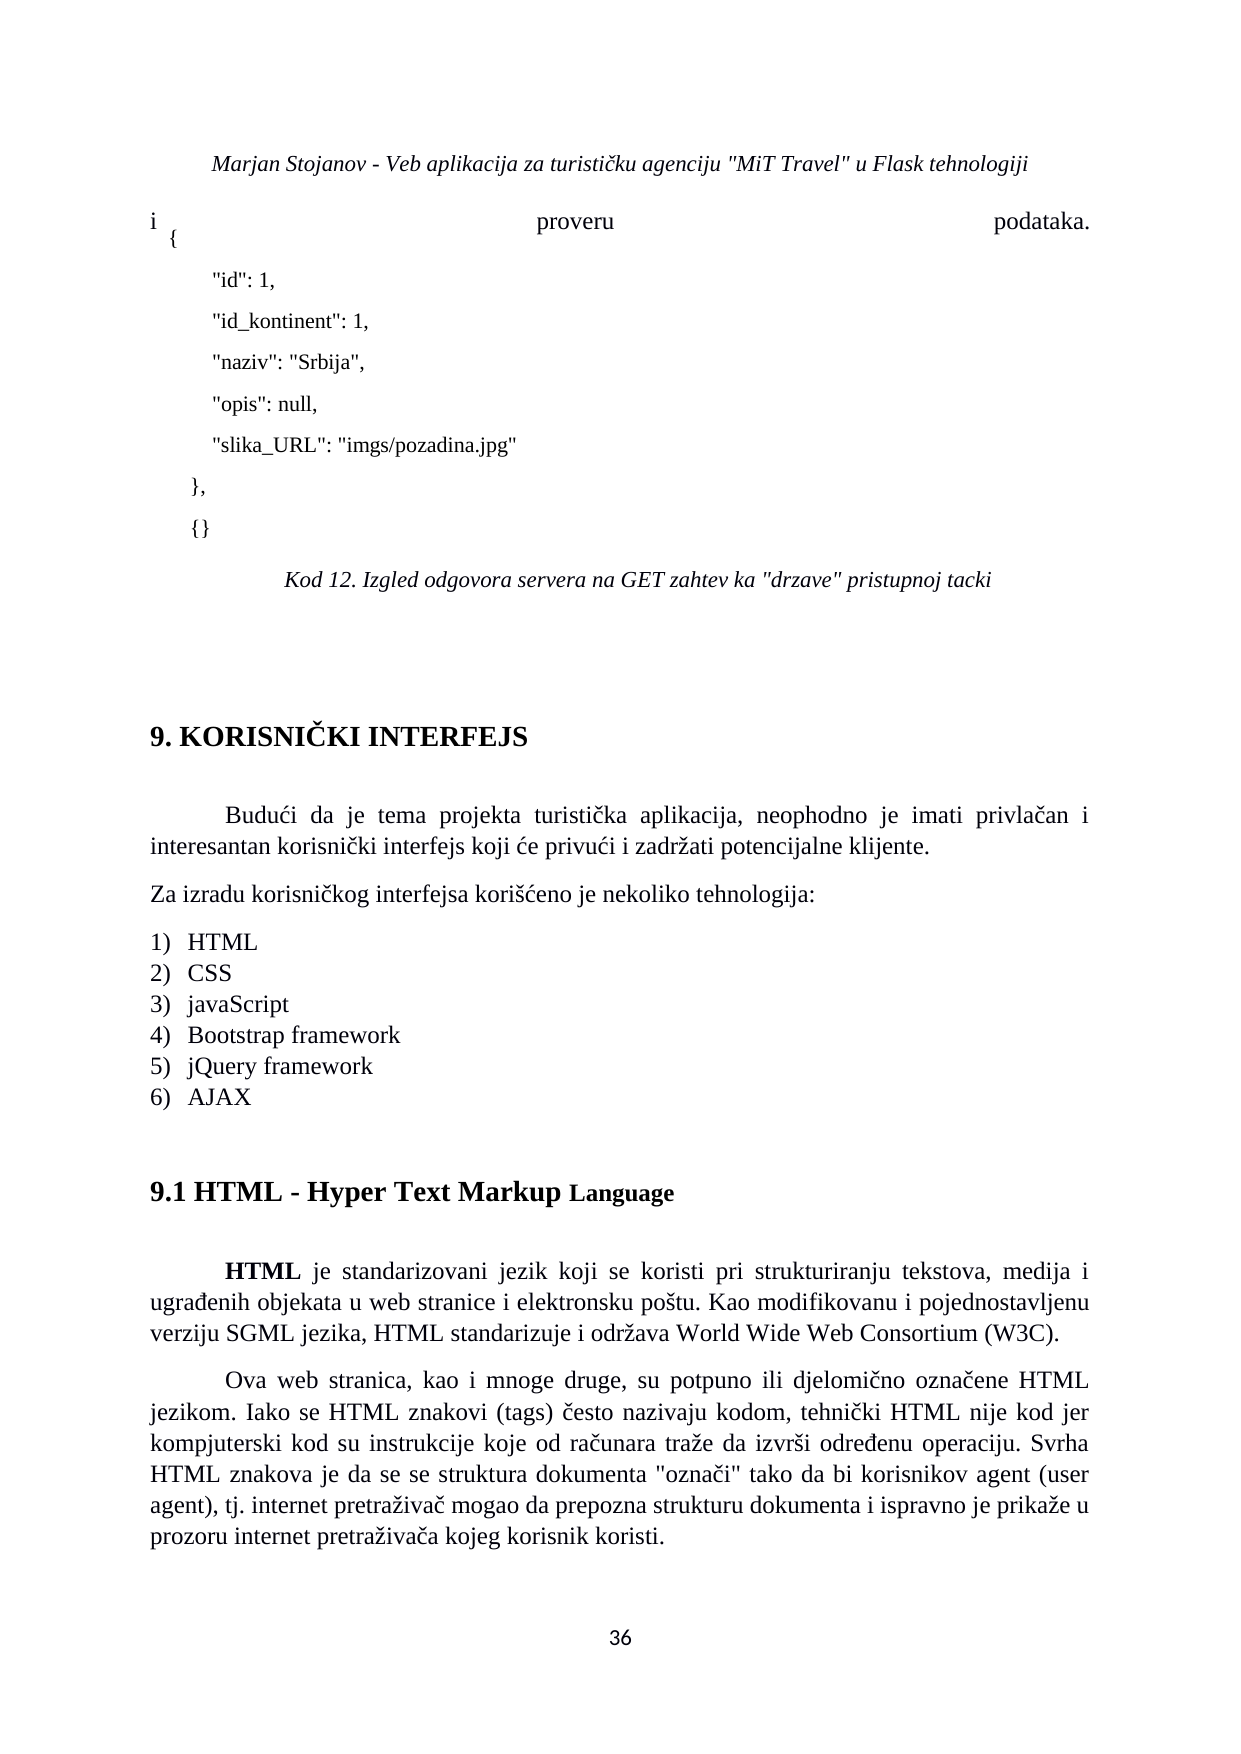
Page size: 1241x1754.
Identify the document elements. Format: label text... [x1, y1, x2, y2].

subtitle 9. KORISNIČKI INTERFEJS [150, 719, 1090, 752]
text i proveru podataka. [150, 206, 1090, 692]
list Bootstrap framework [150, 1020, 1090, 1048]
text Za izradu korisničkog interfejsa korišćeno je nekoliko tehnologija: [150, 879, 1090, 908]
list CSS [150, 958, 1090, 986]
text HTML je standarizovani jezik koji se koristi pri strukturiranju tekstova, medija i ugrađenih objekata u web stranice i elektronsku poštu. Kao modifikovanu i pojednostavljenu verziju SGML jezika, HTML standarizuje i održava World Wide Web Consortium (W3C). [150, 1256, 1090, 1347]
list AJAX [150, 1082, 1090, 1111]
text Ova web stranica, kao i mnoge druge, su potpuno ili djelomično označene HTML jezikom. Iako se HTML znakovi (tags) često nazivaju kodom, tehnički HTML nije kod jer kompjuterski kod su instrukcije koje od računara traže da izvrši određenu operaciju. Svrha HTML znakova je da se se struktura dokumenta "označi" tako da bi korisnikov agent (user agent), tj. internet pretraživač mogao da prepozna strukturu dokumenta i ispravno je prikaže u prozoru internet pretraživača kojeg korisnik koristi. [150, 1366, 1090, 1549]
list javaScript [150, 989, 1090, 1017]
text Budući da je tema projekta turistička aplikacija, neophodno je imati privlačan i interesantan korisnički interfejs koji će privući i zadržati potencijalne klijente. [150, 800, 1090, 860]
list HTML [150, 927, 1090, 955]
subtitle 9.1 HTML - Hyper Text Markup Language [150, 1174, 1090, 1208]
text Kod 12. Izgled odgovora servera na GET zahtev ka "drzave" pristupnoj tacki [165, 226, 1111, 592]
list jQuery framework [150, 1051, 1090, 1079]
